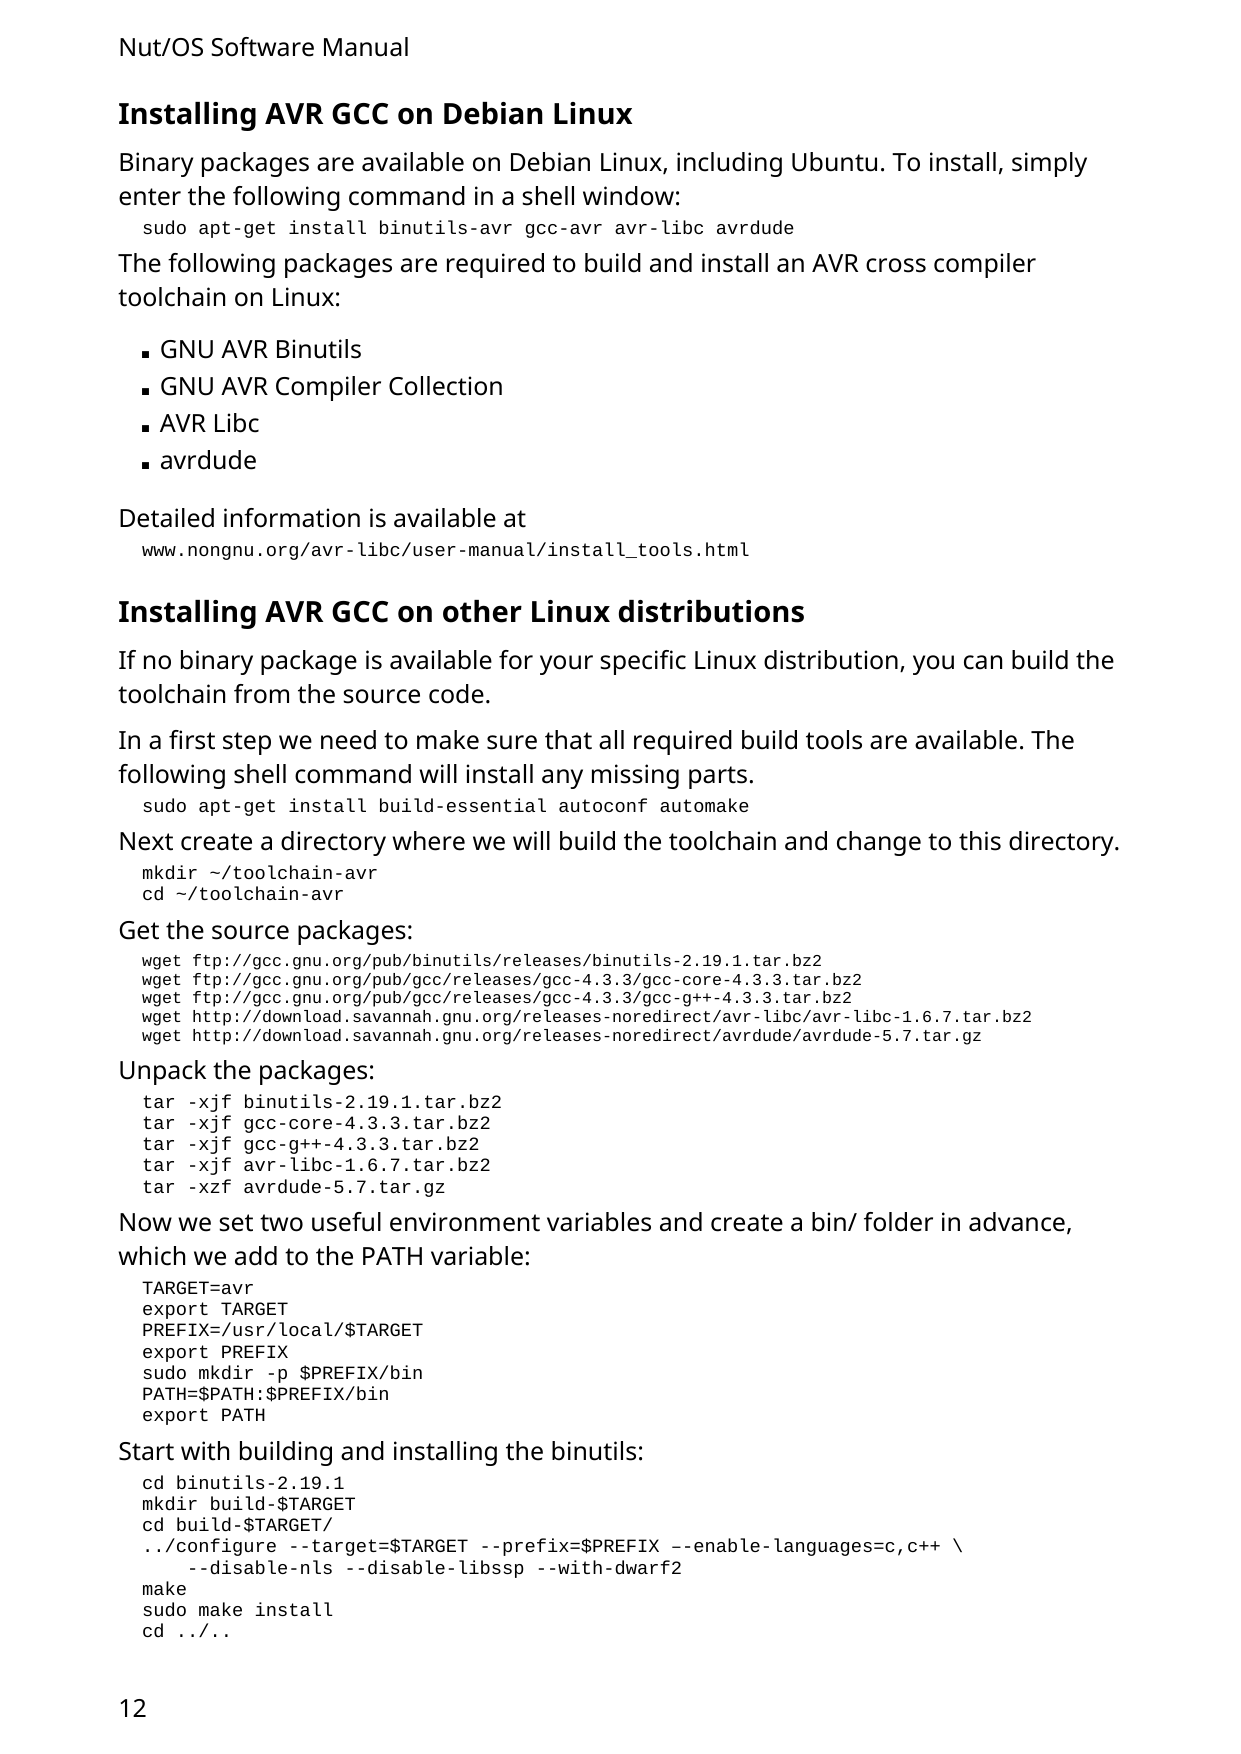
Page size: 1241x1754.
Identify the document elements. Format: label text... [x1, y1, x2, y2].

text cd ../.. [142, 1622, 1122, 1643]
text sudo apt-get install build-essential autoconf automake [142, 797, 1122, 818]
text sudo make install [142, 1601, 1122, 1622]
text wget http://download.savannah.gnu.org/releases-noredirect/avrdude/avrdude-5.7.tar.gz [142, 1028, 1122, 1047]
list GNU AVR Binutils [142, 332, 1122, 366]
text sudo mkdir -p $PREFIX/bin [142, 1364, 1122, 1385]
text tar -xjf gcc-core-4.3.3.tar.bz2 [142, 1114, 1122, 1135]
text mkdir build-$TARGET [142, 1495, 1122, 1516]
text export PATH [142, 1406, 1122, 1427]
subtitle Installing AVR GCC on Debian Linux [118, 93, 1122, 133]
text wget http://download.savannah.gnu.org/releases-noredirect/avr-libc/avr-libc-1.6.7.tar.bz2 [142, 1009, 1122, 1028]
text make [142, 1580, 1122, 1601]
text tar -xjf binutils-2.19.1.tar.bz2 [142, 1092, 1122, 1114]
text TARGET=avr [142, 1279, 1122, 1300]
text wget ftp://gcc.gnu.org/pub/binutils/releases/binutils-2.19.1.tar.bz2 [142, 952, 1122, 971]
text tar -xjf gcc-g++-4.3.3.tar.bz2 [142, 1135, 1122, 1156]
text In a first step we need to make sure that all required build tools are available. The following shell command will install any missing parts. [118, 723, 1122, 791]
text --disable-nls --disable-libssp --with-dwarf2 [142, 1558, 1122, 1580]
text cd ~/toolchain-avr [142, 885, 1122, 906]
text cd binutils-2.19.1 [142, 1473, 1122, 1495]
text www.nongnu.org/avr-libc/user-manual/install_tools.html [142, 540, 1122, 562]
text sudo apt-get install binutils-avr gcc-avr avr-libc avrdude [142, 219, 1122, 240]
text export TARGET [142, 1300, 1122, 1321]
subtitle Installing AVR GCC on other Linux distributions [118, 591, 1122, 631]
text tar -xzf avrdude-5.7.tar.gz [142, 1177, 1122, 1199]
text wget ftp://gcc.gnu.org/pub/gcc/releases/gcc-4.3.3/gcc-g++-4.3.3.tar.bz2 [142, 990, 1122, 1009]
text PREFIX=/usr/local/$TARGET [142, 1321, 1122, 1342]
text mkdir ~/toolchain-avr [142, 864, 1122, 885]
text If no binary package is available for your specific Linux distribution, you can build the toolchain from the source code. [118, 643, 1122, 711]
text cd build-$TARGET/ [142, 1516, 1122, 1537]
text Next create a directory where we will build the toolchain and change to this directory. [118, 824, 1122, 858]
text Start with building and installing the binutils: [118, 1433, 1122, 1467]
list avrdude [142, 443, 1122, 477]
text wget ftp://gcc.gnu.org/pub/gcc/releases/gcc-4.3.3/gcc-core-4.3.3.tar.bz2 [142, 971, 1122, 990]
list AVR Libc [142, 406, 1122, 440]
text Now we set two useful environment variables and create a bin/ folder in advance, which we add to the PATH variable: [118, 1205, 1122, 1273]
text Binary packages are available on Debian Linux, including Ubuntu. To install, simply enter the following command in a shell window: [118, 144, 1122, 213]
text tar -xjf avr-libc-1.6.7.tar.bz2 [142, 1156, 1122, 1177]
text export PREFIX [142, 1342, 1122, 1364]
text Unpack the packages: [118, 1052, 1122, 1087]
text ../configure --target=$TARGET --prefix=$PREFIX –-enable-languages=c,c++ \ [142, 1537, 1122, 1558]
text The following packages are required to build and install an AVR cross compiler toolchain on Linux: [118, 246, 1122, 314]
text PATH=$PATH:$PREFIX/bin [142, 1385, 1122, 1406]
list GNU AVR Compiler Collection [142, 369, 1122, 403]
text Detailed information is available at [118, 500, 1122, 534]
text Get the source packages: [118, 912, 1122, 946]
